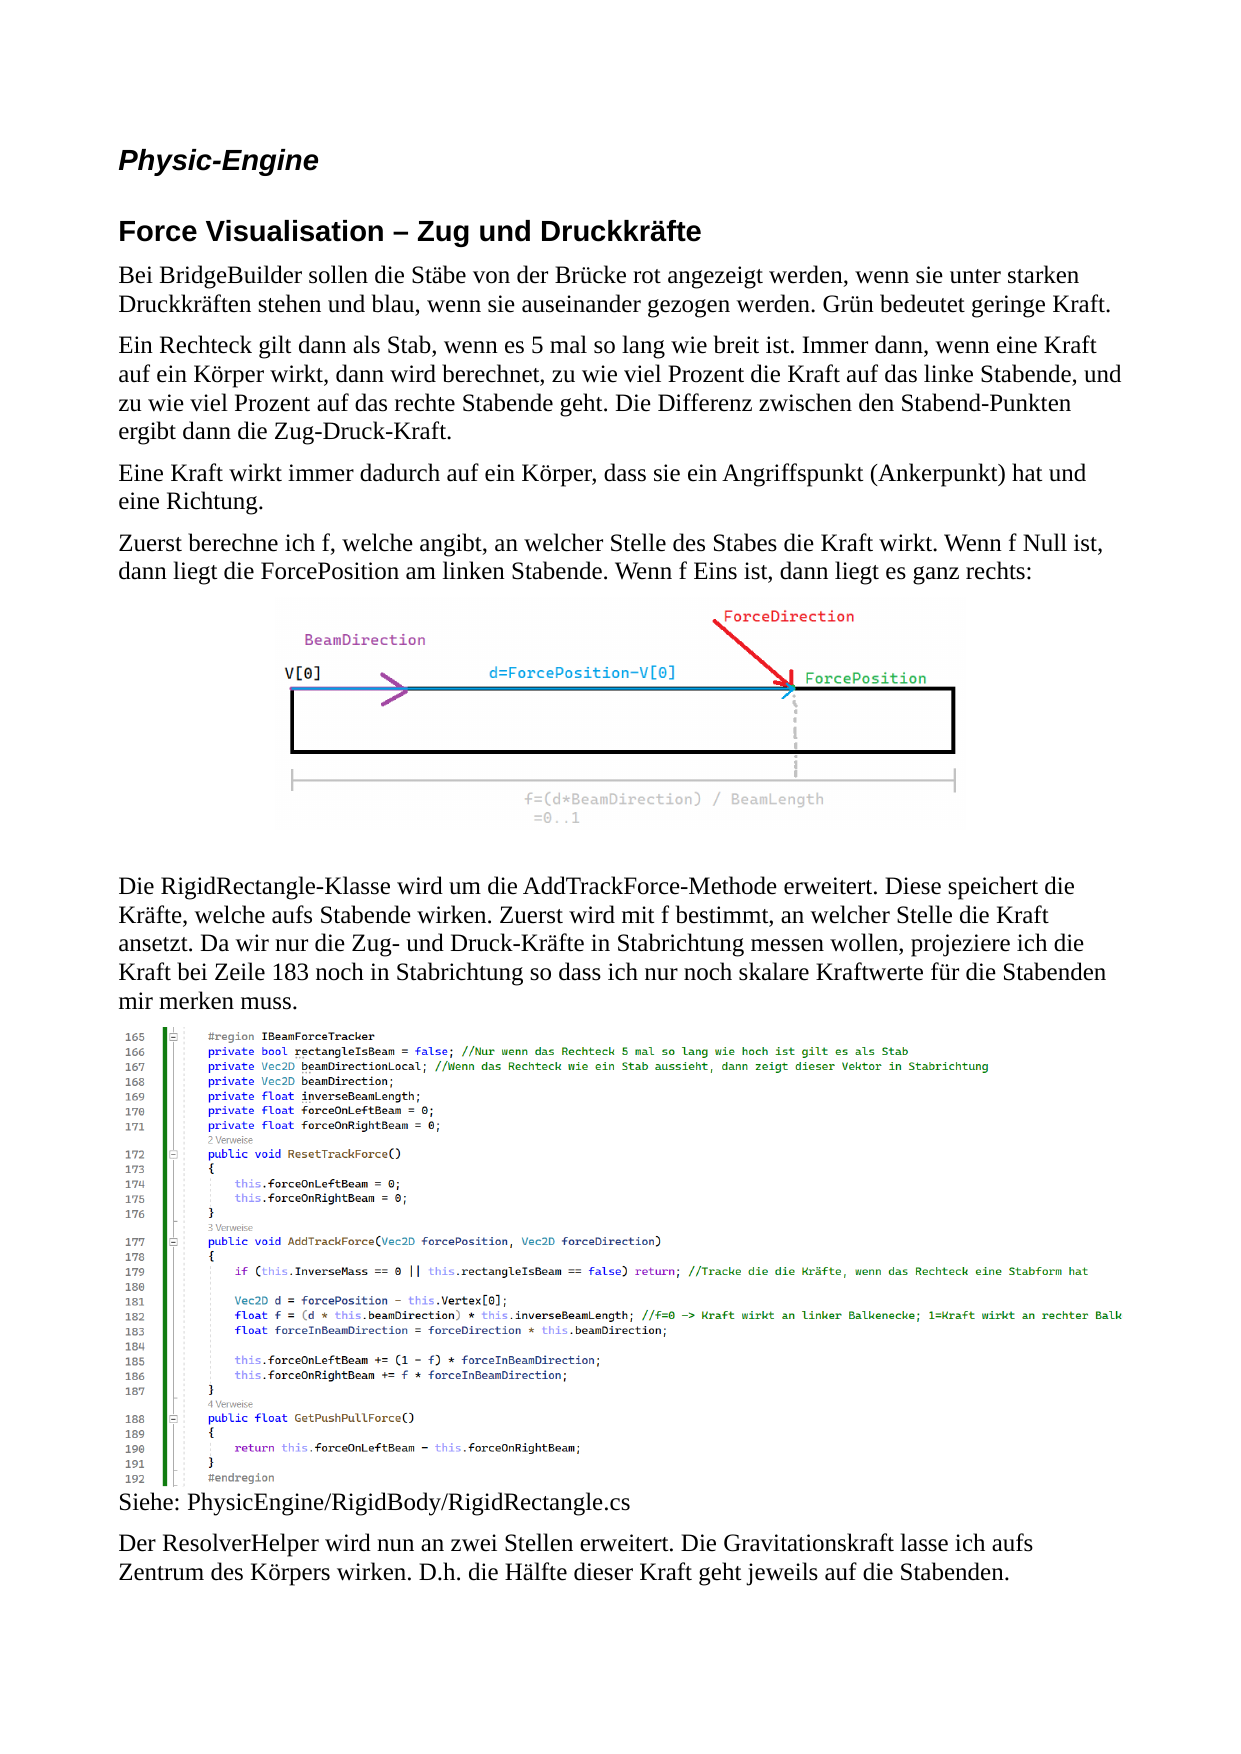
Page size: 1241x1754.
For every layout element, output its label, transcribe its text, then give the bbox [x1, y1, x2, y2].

text Ein Rechteck gilt dann als Stab, wenn es 5 mal so lang wie breit ist. Immer dann, wenn eine Kraft auf ein Körper wirkt, dann wird berechnet, zu wie viel Prozent die Kraft auf das linke Stabende, und zu wie viel Prozent auf das rechte Stabende geht. Die Differenz zwischen den Stabend-Punkten ergibt dann die Zug-Druck-Kraft. [118, 330, 1122, 445]
text Der ResolverHelper wird nun an zwei Stellen erweitert. Die Gravitationskraft lasse ich aufs Zentrum des Körpers wirken. D.h. die Hälfte dieser Kraft geht jeweils auf die Stabenden. [118, 1528, 1122, 1585]
text Eine Kraft wirkt immer dadurch auf ein Körper, dass sie ein Angriffspunkt (Ankerpunkt) hat und eine Richtung. [118, 458, 1122, 515]
text Die RigidRectangle-Klasse wird um die AddTrackForce-Methode erweitert. Diese speichert die Kräfte, welche aufs Stabende wirken. Zuerst wird mit f bestimmt, an welcher Stelle die Kraft ansetzt. Da wir nur die Zug- und Druck-Kräfte in Stabrichtung messen wollen, projeziere ich die Kraft bei Zeile 183 noch in Stabrichtung so dass ich nur noch skalare Kraftwerte für die Stabenden mir merken muss. [118, 871, 1122, 1015]
subtitle Force Visualisation – Zug und Druckkräfte [118, 214, 1122, 248]
picture [118, 1027, 1123, 1487]
text Zuerst berechne ich f, welche angibt, an welcher Stelle des Stabes die Kraft wirkt. Wenn f Null ist, dann liegt die ForcePosition am linken Stabende. Wenn f Eins ist, dann liegt es ganz rechts: [118, 528, 1122, 585]
text Bei BridgeBuilder sollen die Stäbe von der Brücke rot angezeigt werden, wenn sie unter starken Druckkräften stehen und blau, wenn sie auseinander gezogen werden. Grün bedeutet geringe Kraft. [118, 260, 1122, 318]
text Siehe: PhysicEngine/RigidBody/RigidRectangle.cs [118, 1487, 1122, 1515]
subtitle Physic-Engine [118, 143, 1122, 177]
picture [274, 597, 966, 830]
